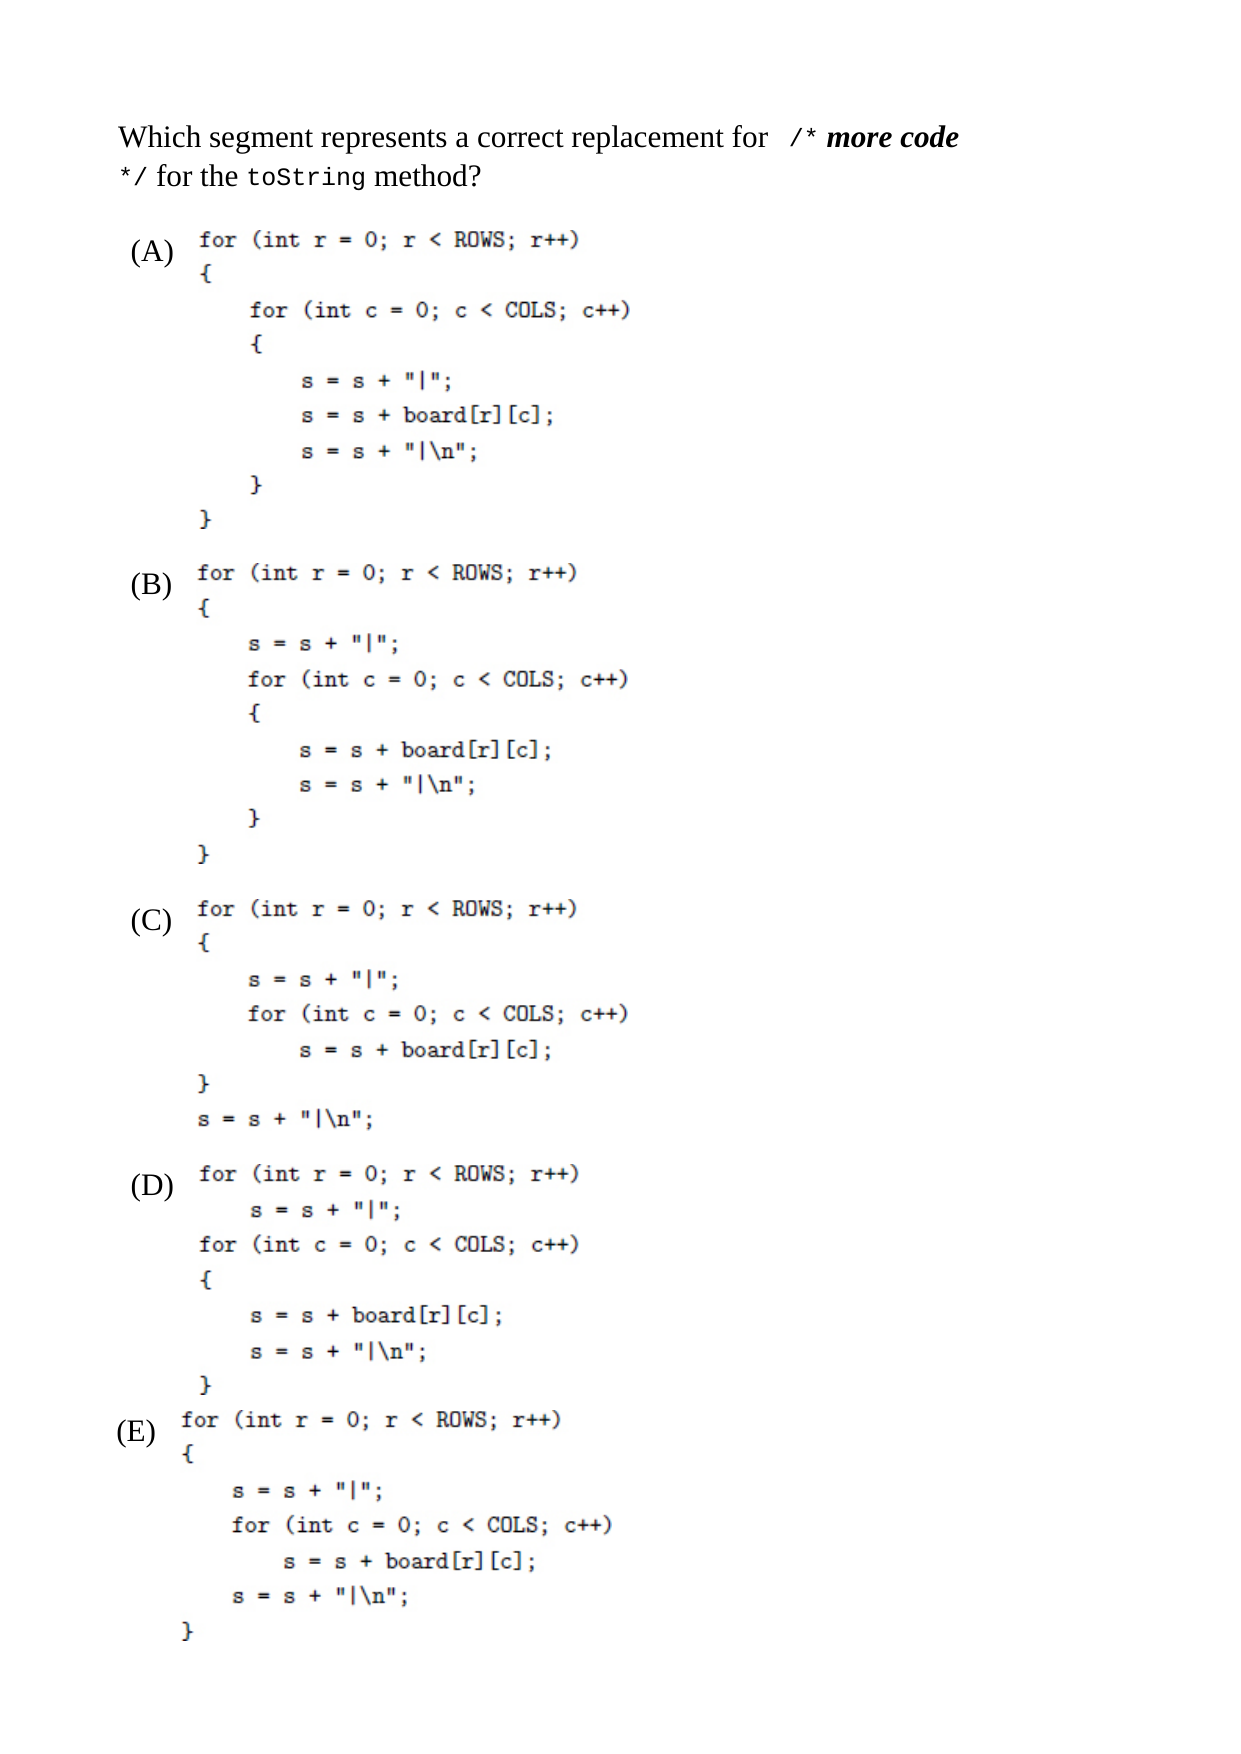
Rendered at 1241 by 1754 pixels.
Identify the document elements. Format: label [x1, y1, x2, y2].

picture [196, 899, 628, 1131]
picture [180, 1410, 612, 1641]
picture [196, 563, 628, 864]
picture [198, 1164, 580, 1395]
picture [198, 230, 630, 529]
